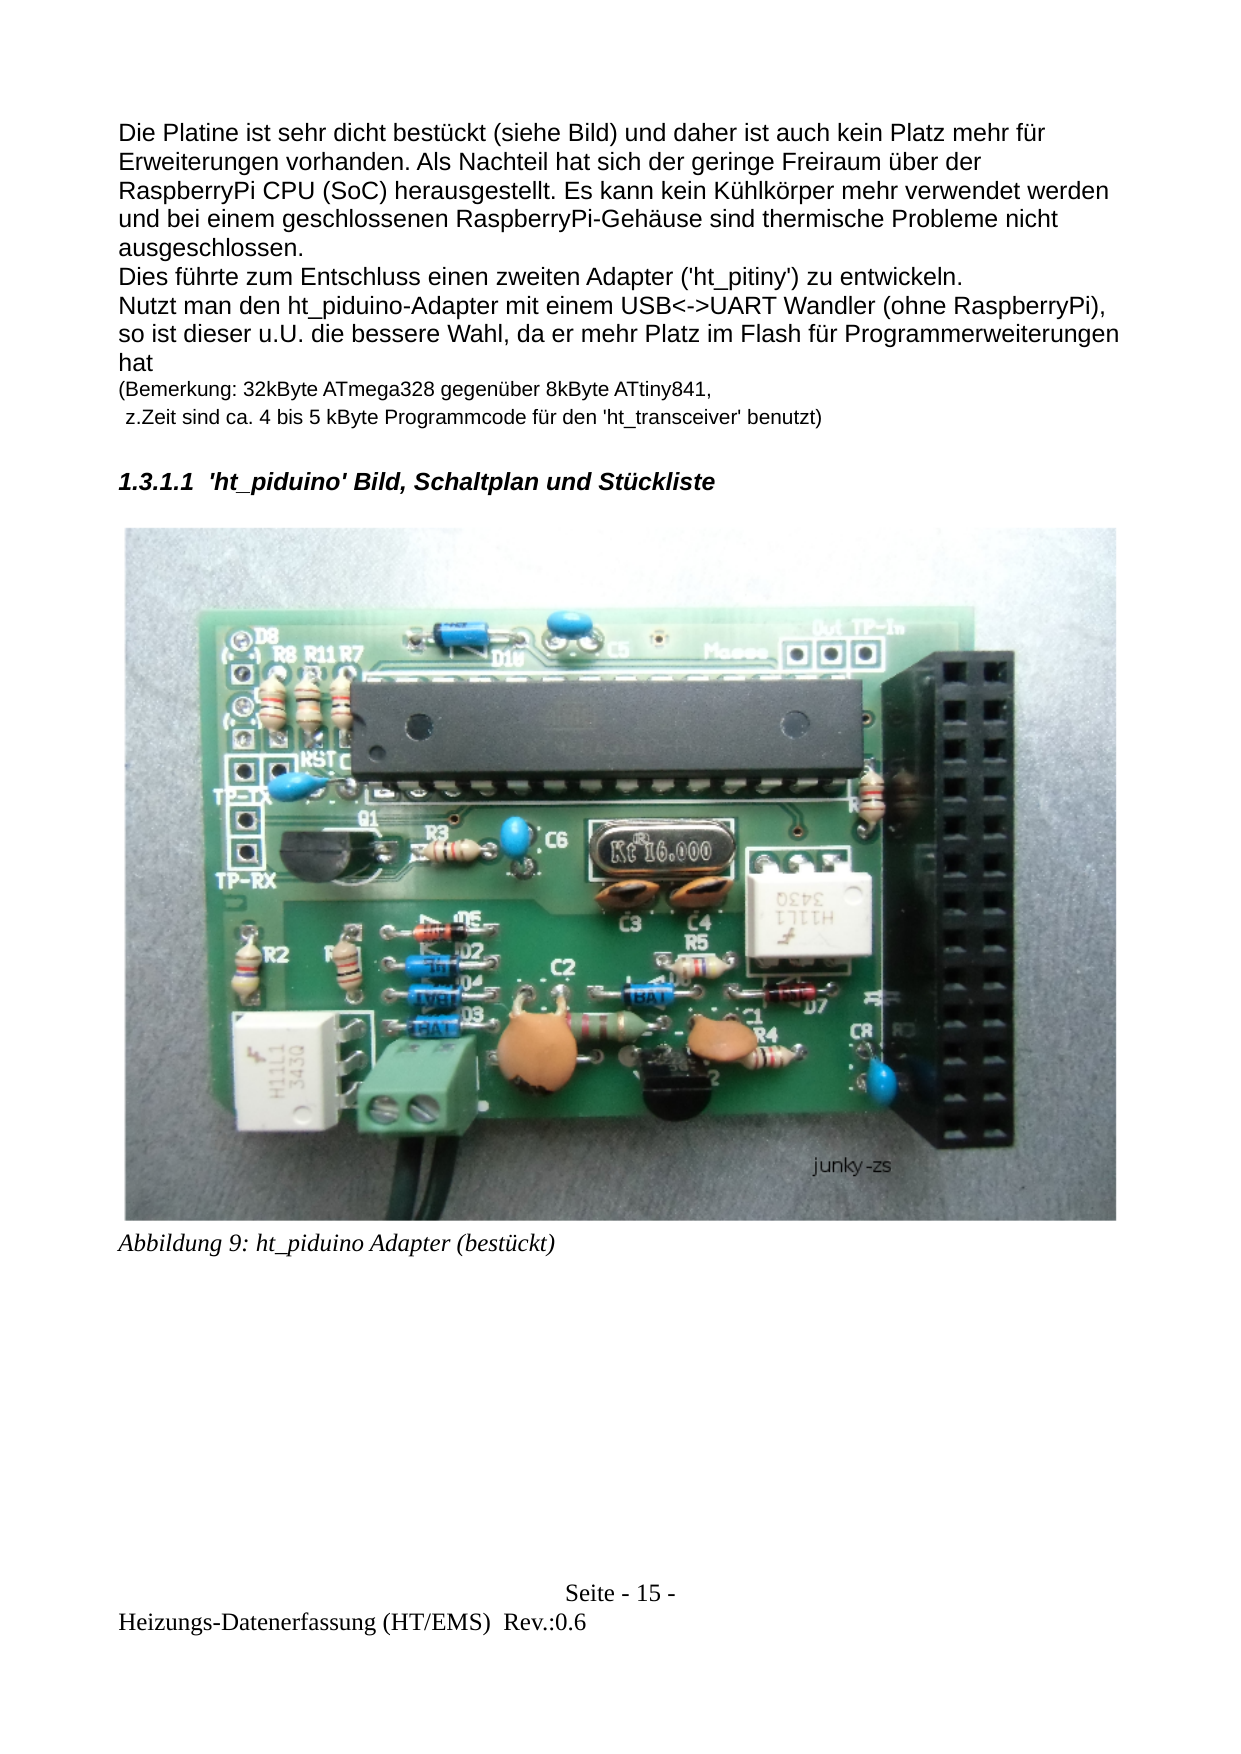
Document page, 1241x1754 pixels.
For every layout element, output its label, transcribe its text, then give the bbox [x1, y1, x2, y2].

text Die Platine ist sehr dicht bestückt (siehe Bild) und daher ist auch kein Platz mehr für Erweiterungen vorhanden. Als Nachteil hat sich der geringe Freiraum über der RaspberryPi CPU (SoC) herausgestellt. Es kann kein Kühlkörper mehr verwendet werden und bei einem geschlossenen RaspberryPi-Gehäuse sind thermische Probleme nicht ausgeschlossen. Dies führte zum Entschluss einen zweiten Adapter ('ht_pitiny') zu entwickeln. Nutzt man den ht_piduino-Adapter mit einem USB<->UART Wandler (ohne RaspberryPi), so ist dieser u.U. die bessere Wahl, da er mehr Platz im Flash für Programmerweiterungen hat (Bemerkung: 32kByte ATmega328 gegenüber 8kByte ATtiny841, z.Zeit sind ca. 4 bis 5 kByte Programmcode für den 'ht_transceiver' benutzt) [118, 118, 1122, 429]
picture [118, 520, 1123, 1229]
text Abbildung 9: ht_piduino Adapter (bestückt) [118, 1229, 1122, 1257]
subtitle 'ht_piduino' Bild, Schaltplan und Stückliste [118, 467, 1122, 496]
